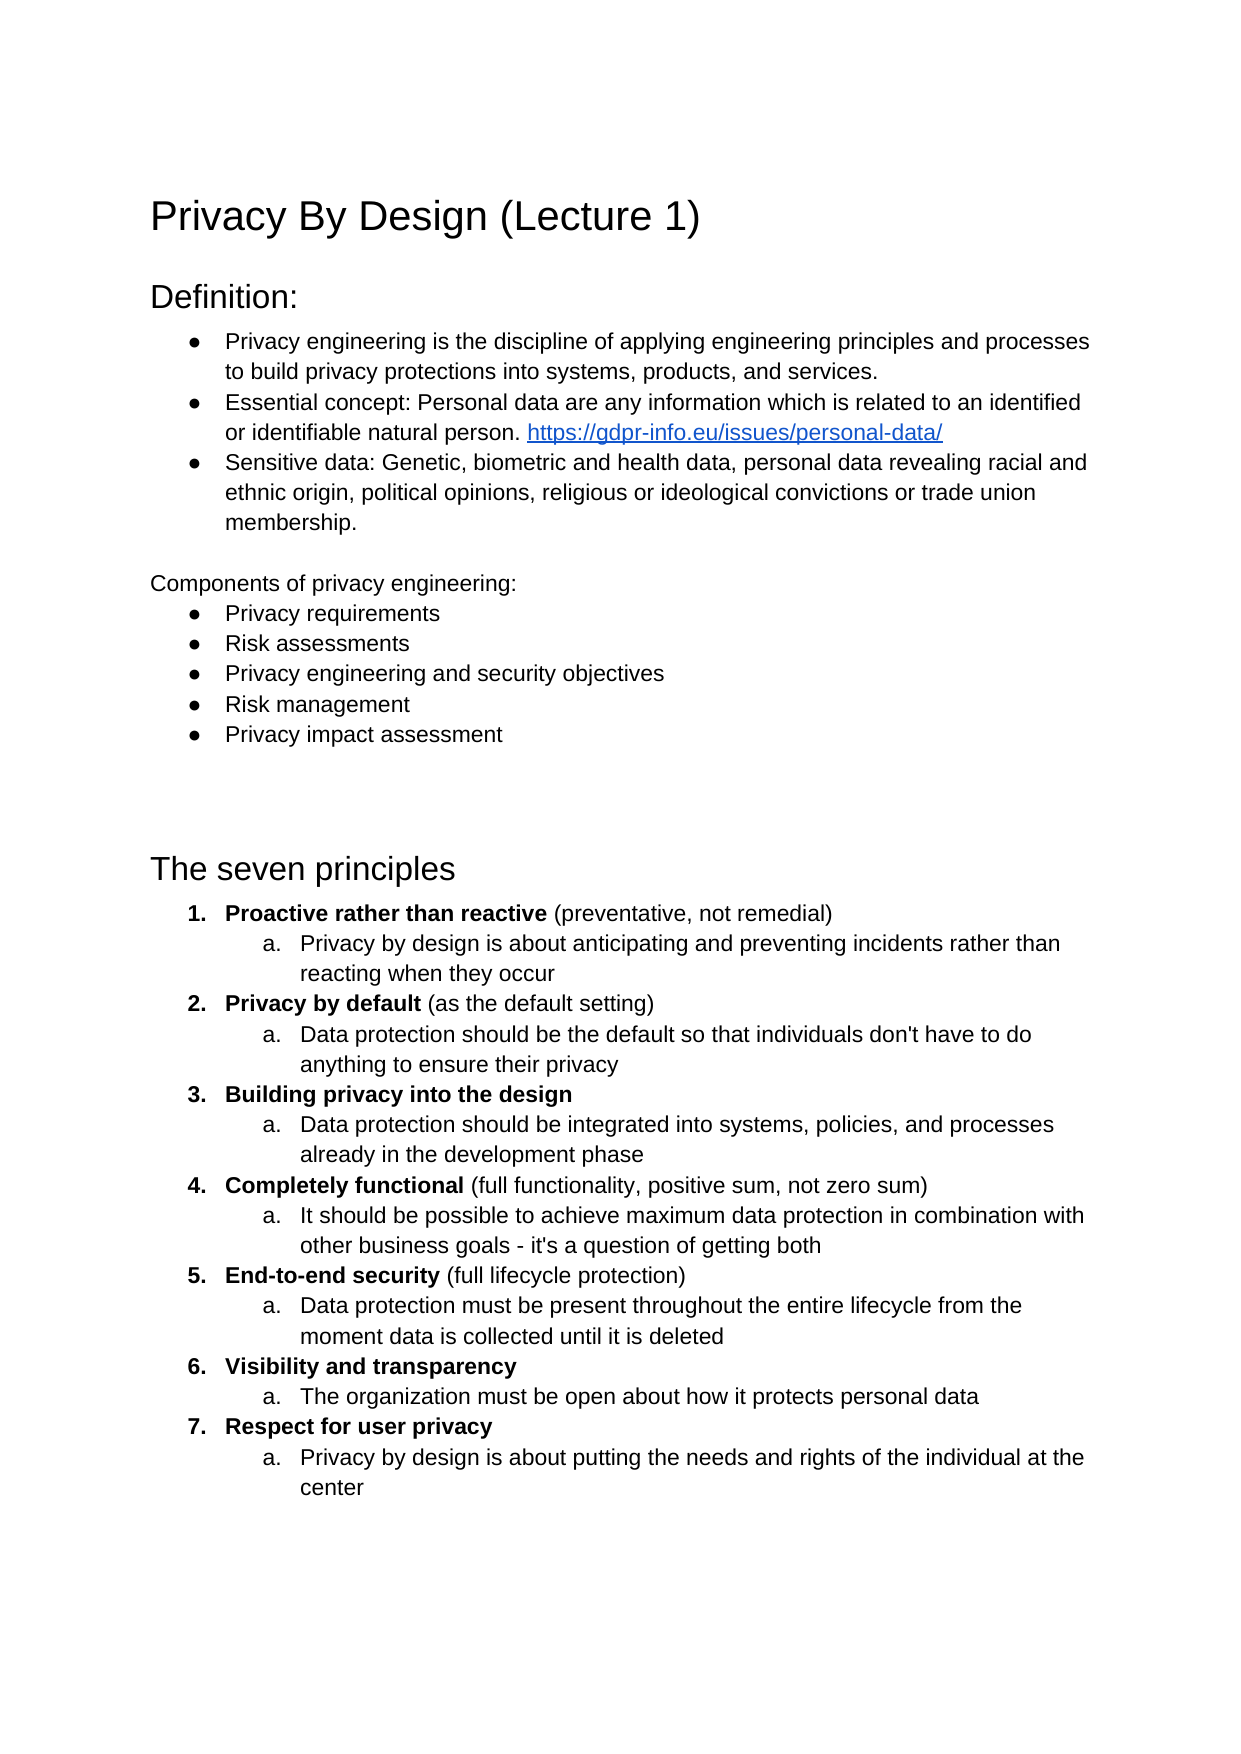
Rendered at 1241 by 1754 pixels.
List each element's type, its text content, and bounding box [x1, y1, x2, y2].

list End-to-end security (full lifecycle protection) [187, 1262, 1090, 1289]
list Visibility and transparency [187, 1353, 1090, 1379]
list Privacy by default (as the default setting) [187, 990, 1090, 1017]
list Data protection should be integrated into systems, policies, and processes already in the development phase [262, 1111, 1090, 1168]
list Respect for user privacy [187, 1413, 1090, 1440]
list The organization must be open about how it protects personal data [262, 1383, 1090, 1409]
list It should be possible to achieve maximum data protection in combination with other business goals - it's a question of getting both [262, 1202, 1090, 1258]
subtitle Definition: [150, 277, 1090, 316]
subtitle The seven principles [150, 849, 1090, 887]
subtitle Privacy By Design (Lecture 1) [150, 192, 1090, 239]
list Sensitive data: Genetic, biometric and health data, personal data revealing racial and ethnic origin, political opinions, religious or ideological convictions or trade union membership. [187, 449, 1090, 536]
list Data protection should be the default so that individuals don't have to do anything to ensure their privacy [262, 1021, 1090, 1077]
text Components of privacy engineering: [150, 570, 1090, 596]
list Building privacy into the design [187, 1081, 1090, 1107]
list Privacy engineering is the discipline of applying engineering principles and processes to build privacy protections into systems, products, and services. [187, 328, 1090, 384]
list Proactive rather than reactive (preventative, not remedial) [187, 900, 1090, 926]
list Privacy by design is about anticipating and preventing incidents rather than reacting when they occur [262, 930, 1090, 987]
list Completely functional (full functionality, positive sum, not zero sum) [187, 1172, 1090, 1198]
list Privacy engineering and security objectives [187, 660, 1090, 687]
list Privacy by design is about putting the needs and rights of the individual at the center [262, 1443, 1090, 1500]
list Privacy impact assessment [187, 721, 1090, 747]
list Essential concept: Personal data are any information which is related to an identified or identifiable natural person. https://gdpr-info.eu/issues/personal-data/ [187, 388, 1090, 445]
list Privacy requirements [187, 600, 1090, 626]
list Risk assessments [187, 630, 1090, 656]
list Data protection must be present throughout the entire lifecycle from the moment data is collected until it is deleted [262, 1292, 1090, 1349]
list Risk management [187, 691, 1090, 717]
